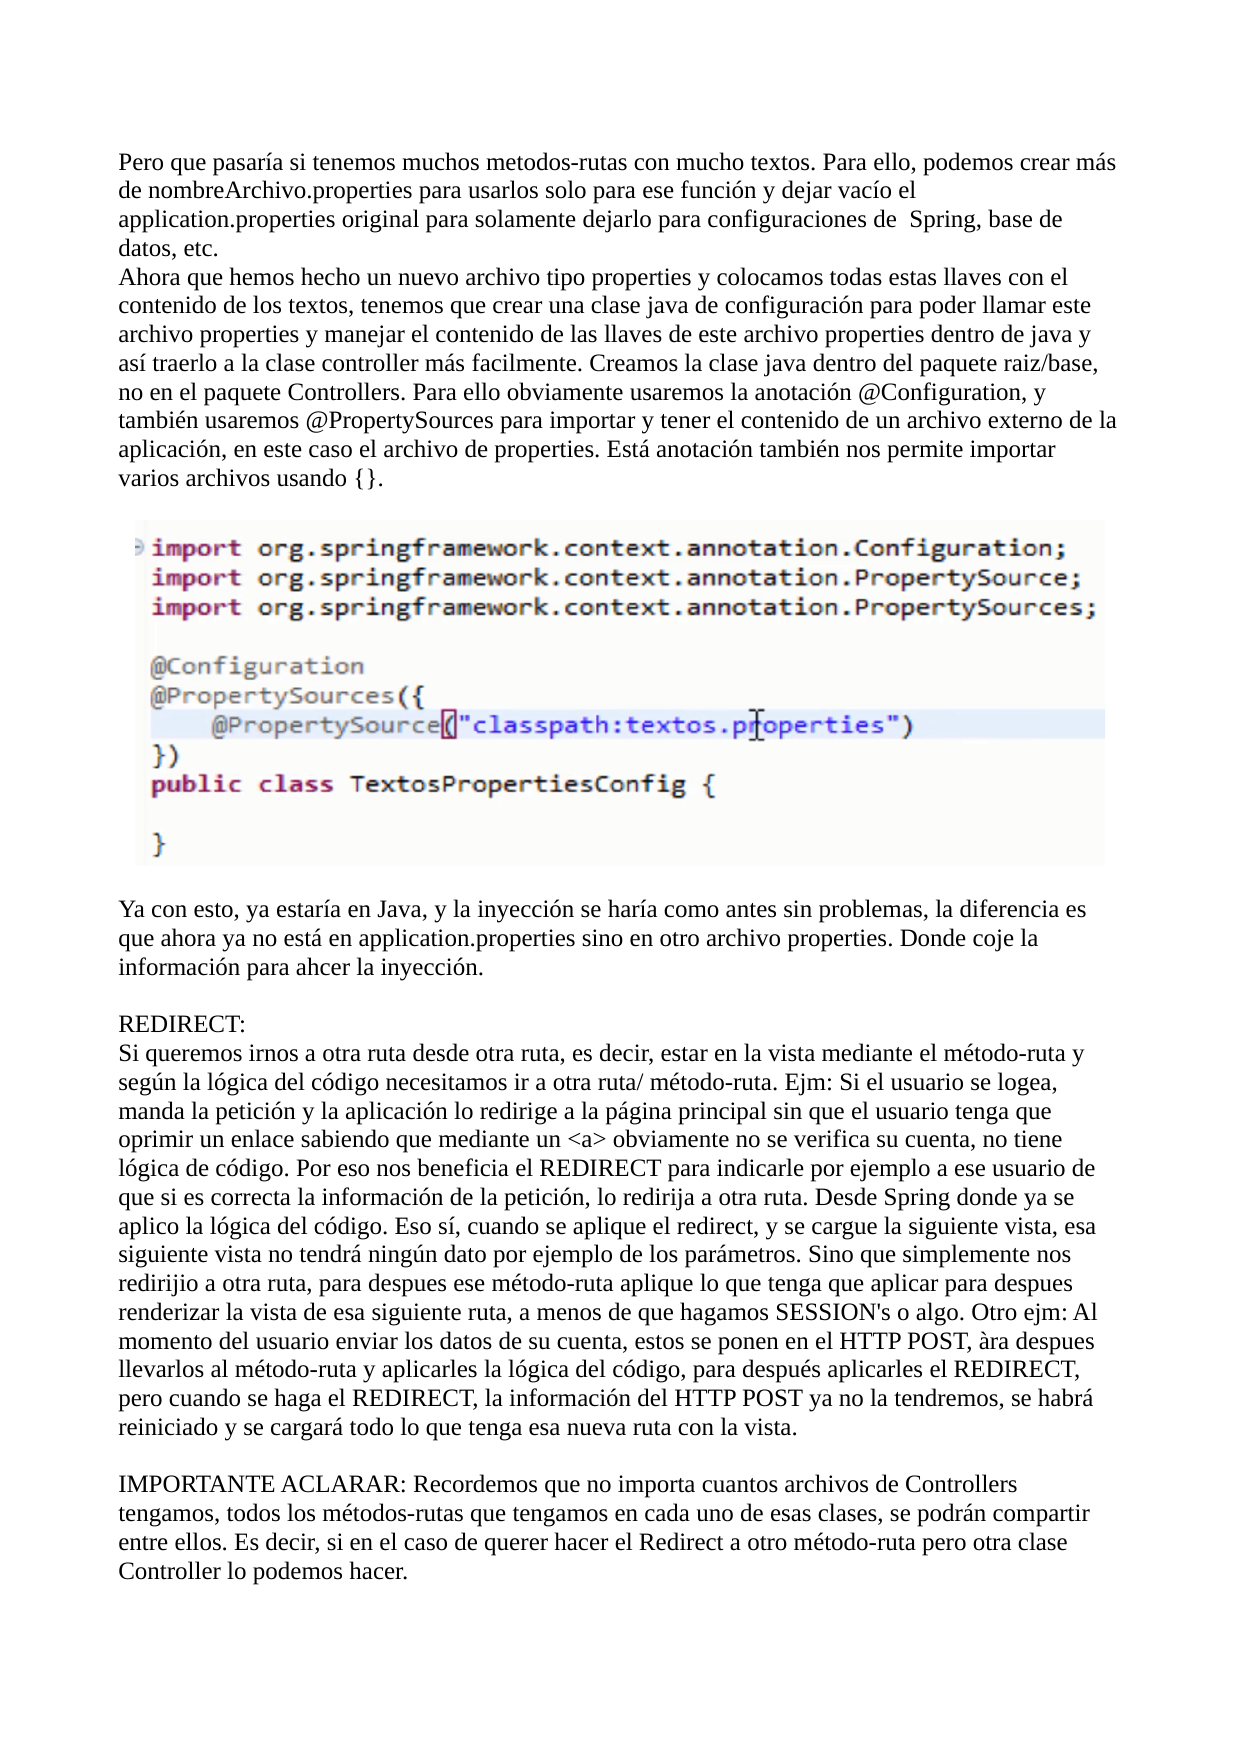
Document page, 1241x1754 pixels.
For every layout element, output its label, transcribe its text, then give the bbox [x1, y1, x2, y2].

text Si queremos irnos a otra ruta desde otra ruta, es decir, estar en la vista mediante el método-ruta y según la lógica del código necesitamos ir a otra ruta/ método-ruta. Ejm: Si el usuario se logea, manda la petición y la aplicación lo redirige a la página principal sin que el usuario tenga que oprimir un enlace sabiendo que mediante un <a> obviamente no se verifica su cuenta, no tiene lógica de código. Por eso nos beneficia el REDIRECT para indicarle por ejemplo a ese usuario de que si es correcta la información de la petición, lo redirija a otra ruta. Desde Spring donde ya se aplico la lógica del código. Eso sí, cuando se aplique el redirect, y se cargue la siguiente vista, esa siguiente vista no tendrá ningún dato por ejemplo de los parámetros. Sino que simplemente nos redirijio a otra ruta, para despues ese método-ruta aplique lo que tenga que aplicar para despues renderizar la vista de esa siguiente ruta, a menos de que hagamos SESSION's o algo. Otro ejm: Al momento del usuario enviar los datos de su cuenta, estos se ponen en el HTTP POST, àra despues llevarlos al método-ruta y aplicarles la lógica del código, para después aplicarles el REDIRECT, pero cuando se haga el REDIRECT, la información del HTTP POST ya no la tendremos, se habrá reiniciado y se cargará todo lo que tenga esa nueva ruta con la vista. [118, 1038, 1122, 1441]
text IMPORTANTE ACLARAR: Recordemos que no importa cuantos archivos de Controllers tengamos, todos los métodos-rutas que tengamos en cada uno de esas clases, se podrán compartir entre ellos. Es decir, si en el caso de querer hacer el Redirect a otro método-ruta pero otra clase Controller lo podemos hacer. [118, 1469, 1122, 1584]
text REDIRECT: [118, 1009, 1122, 1038]
text Ya con esto, ya estaría en Java, y la inyección se haría como antes sin problemas, la diferencia es que ahora ya no está en application.properties sino en otro archivo properties. Donde coje la información para ahcer la inyección. [118, 894, 1122, 981]
text Ahora que hemos hecho un nuevo archivo tipo properties y colocamos todas estas llaves con el contenido de los textos, tenemos que crear una clase java de configuración para poder llamar este archivo properties y manejar el contenido de las llaves de este archivo properties dentro de java y así traerlo a la clase controller más facilmente. Creamos la clase java dentro del paquete raiz/base, no en el paquete Controllers. Para ello obviamente usaremos la anotación @Configuration, y también usaremos @PropertySources para importar y tener el contenido de un archivo externo de la aplicación, en este caso el archivo de properties. Está anotación también nos permite importar varios archivos usando {}. [118, 262, 1122, 492]
text Pero que pasaría si tenemos muchos metodos-rutas con mucho textos. Para ello, podemos crear más de nombreArchivo.properties para usarlos solo para ese función y dejar vacío el application.properties original para solamente dejarlo para configuraciones de Spring, base de datos, etc. [118, 147, 1122, 262]
